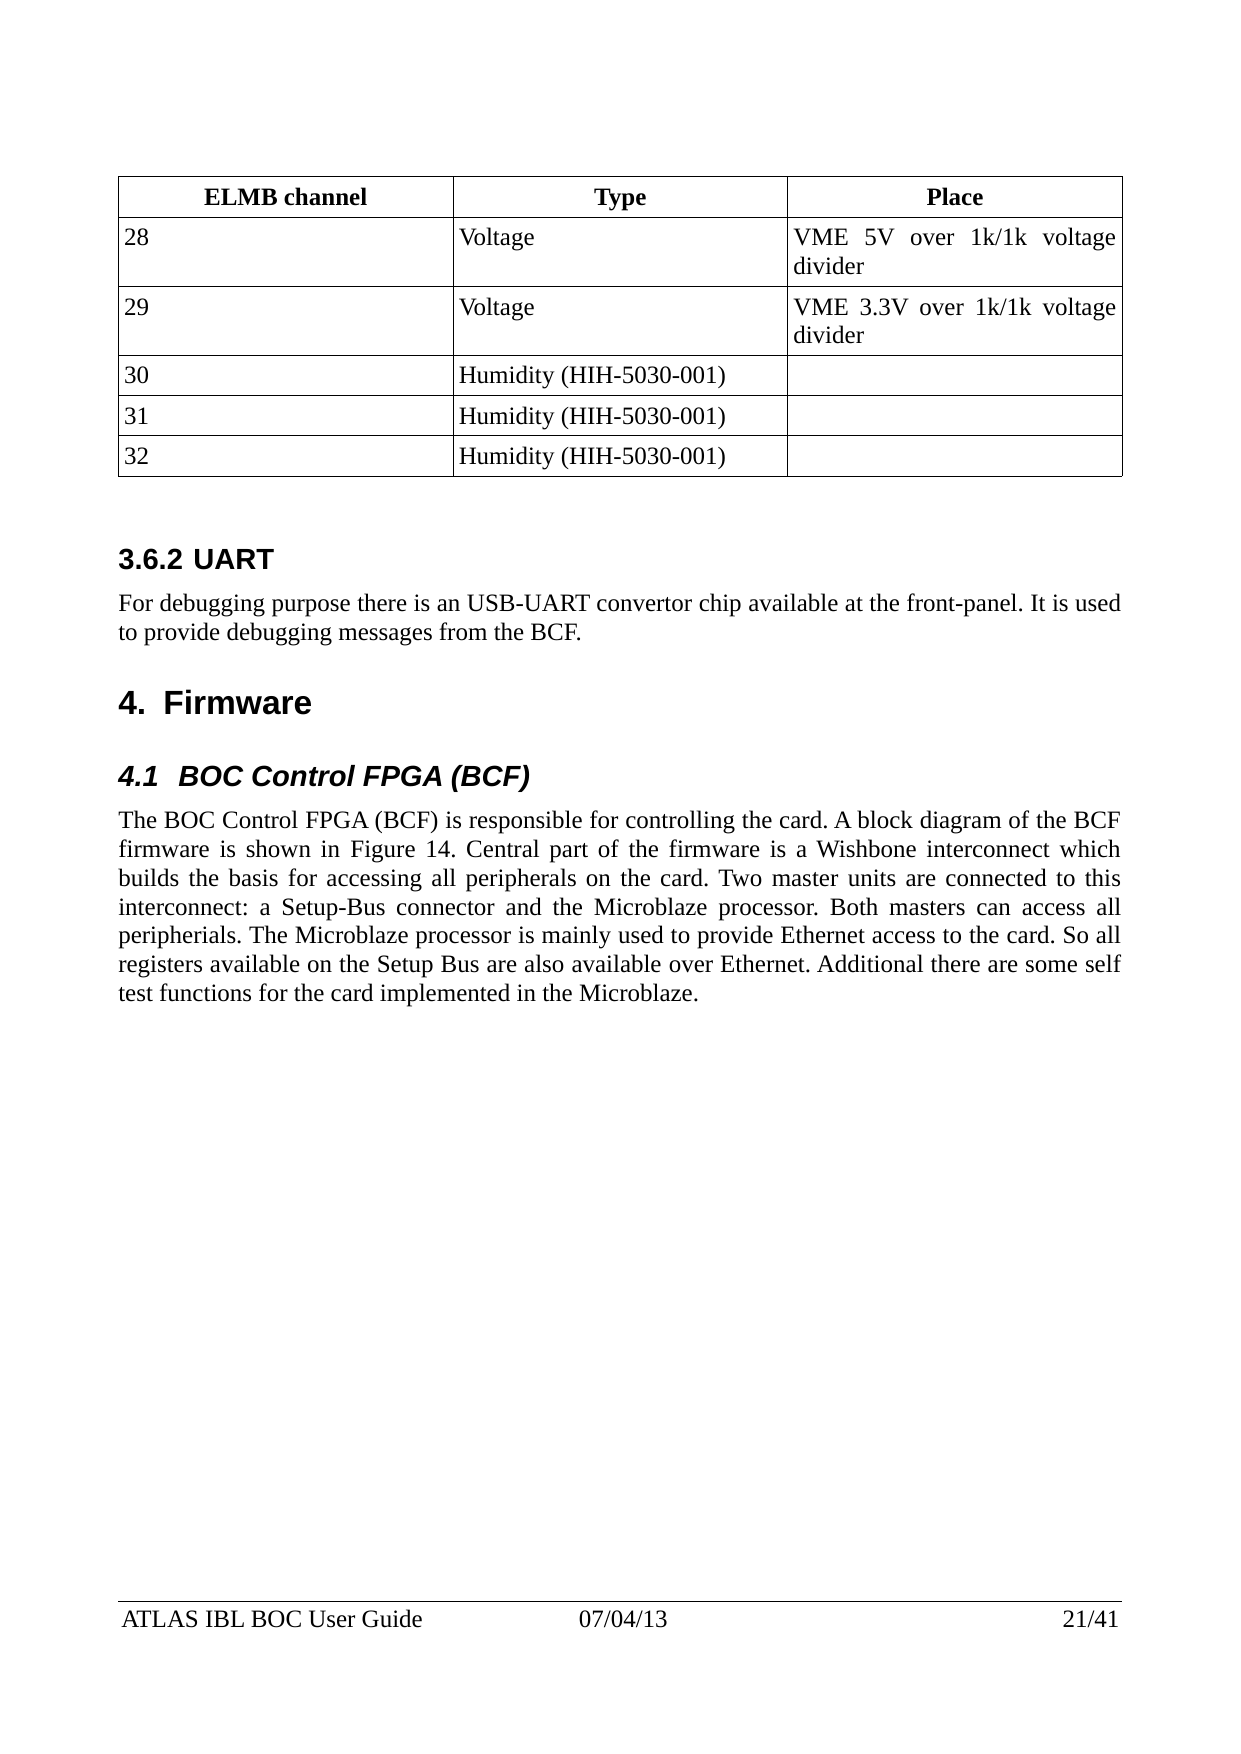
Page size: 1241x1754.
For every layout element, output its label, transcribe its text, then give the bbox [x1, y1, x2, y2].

text For debugging purpose there is an USB-UART convertor chip available at the front-panel. It is used to provide debugging messages from the BCF. [118, 588, 1122, 646]
table_cell 30 [119, 356, 453, 395]
subtitle BOC Control FPGA (BCF) [118, 759, 1122, 793]
subtitle UART [118, 542, 1122, 576]
table_cell Humidity (HIH-5030-001) [454, 356, 787, 395]
table_cell 29 [119, 287, 453, 355]
table_cell [788, 356, 1122, 395]
table_header Place [788, 177, 1122, 217]
table_cell Humidity (HIH-5030-001) [454, 396, 787, 435]
subtitle Firmware [118, 683, 1122, 722]
table_header Type [454, 177, 787, 217]
table_cell Voltage [454, 218, 787, 286]
table_cell [788, 396, 1122, 435]
table_cell VME 5V over 1k/1k voltage divider [788, 218, 1122, 286]
text The BOC Control FPGA (BCF) is responsible for controlling the card. A block diagram of the BCF firmware is shown in Figure 14. Central part of the firmware is a Wishbone interconnect which builds the basis for accessing all peripherals on the card. Two master units are connected to this interconnect: a Setup-Bus connector and the Microblaze processor. Both masters can access all peripherials. The Microblaze processor is mainly used to provide Ethernet access to the card. So all registers available on the Setup Bus are also available over Ethernet. Additional there are some self test functions for the card implemented in the Microblaze. [118, 805, 1122, 1007]
table_header ELMB channel [119, 177, 453, 217]
table_cell 31 [119, 396, 453, 435]
table_cell 32 [119, 436, 453, 476]
table_cell VME 3.3V over 1k/1k voltage divider [788, 287, 1122, 355]
table_cell Humidity (HIH-5030-001) [454, 436, 787, 476]
table_cell [788, 436, 1122, 476]
table_cell Voltage [454, 287, 787, 355]
table_cell 28 [119, 218, 453, 286]
